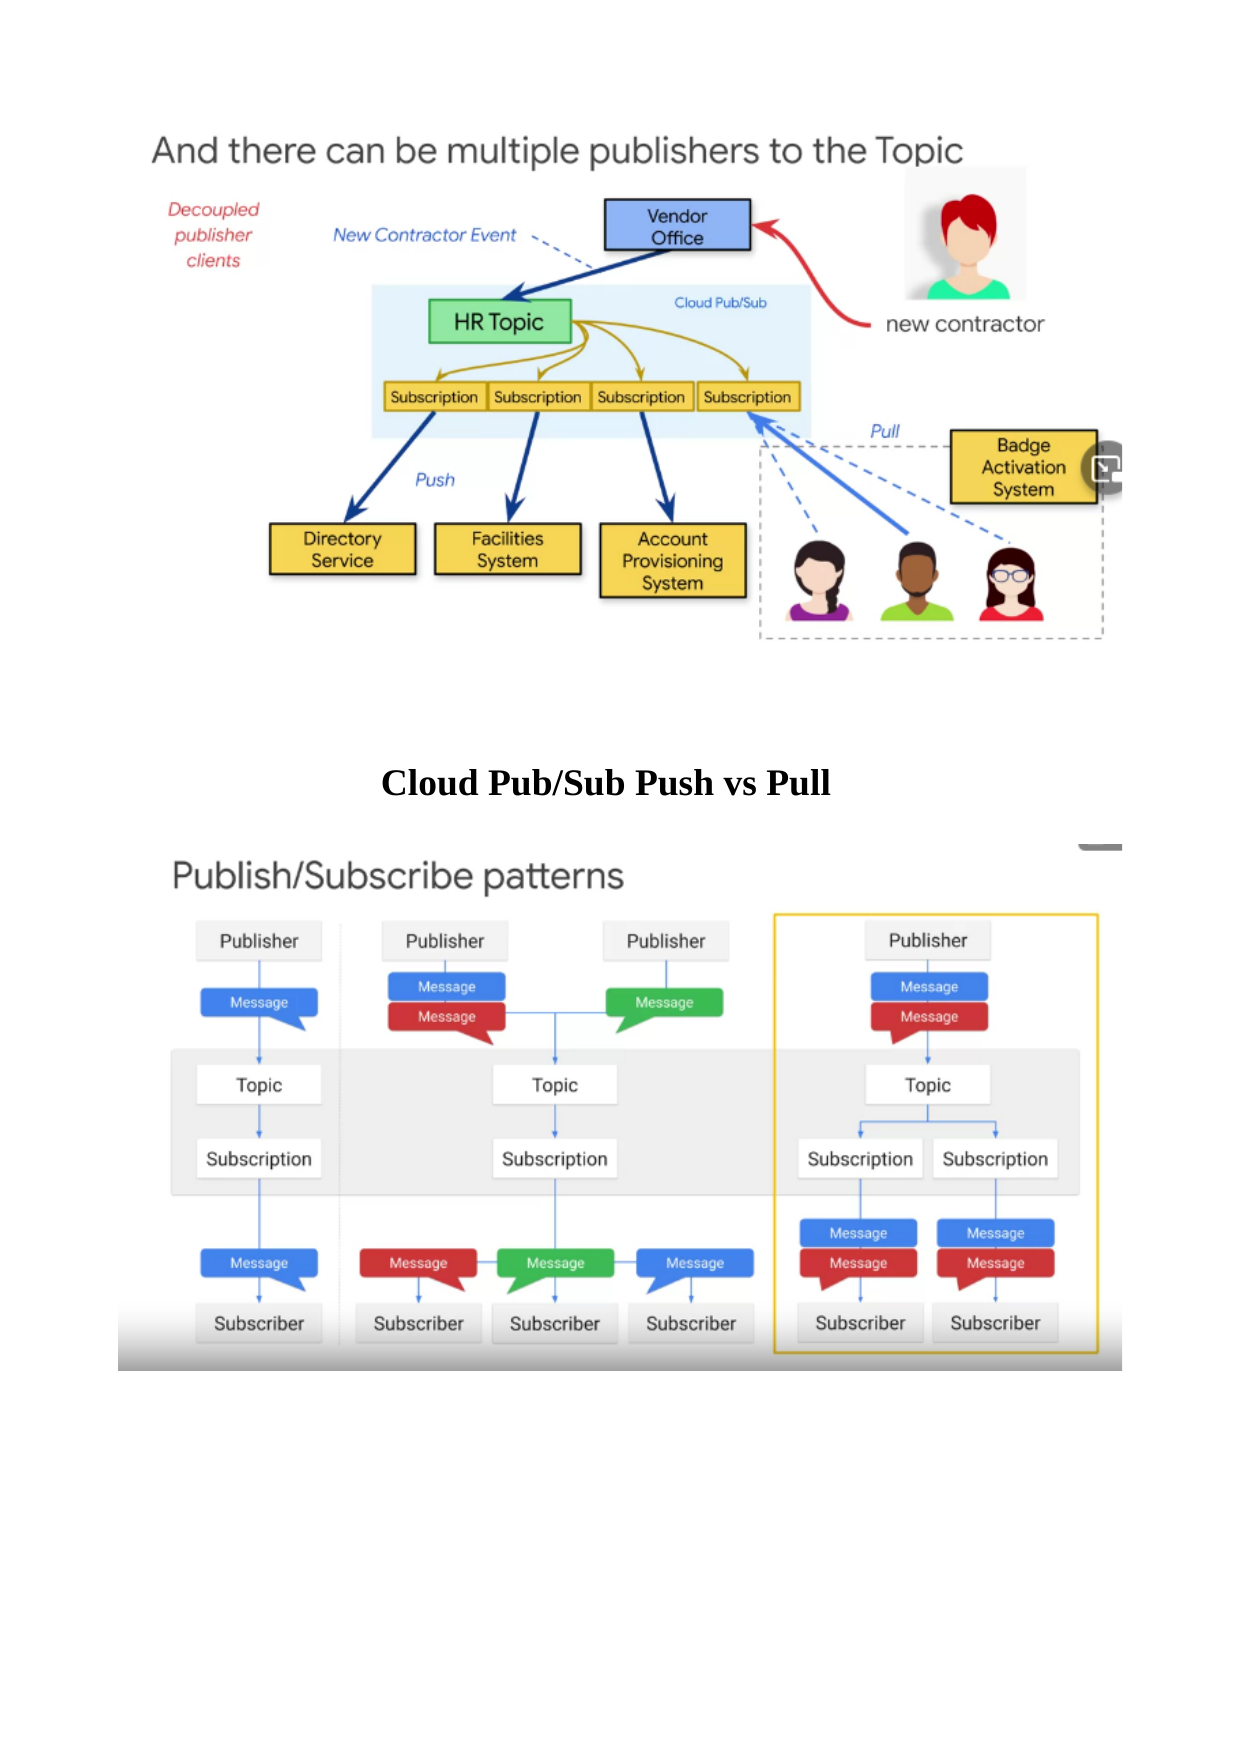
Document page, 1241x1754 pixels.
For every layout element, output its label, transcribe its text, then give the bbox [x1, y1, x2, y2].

picture [118, 844, 1123, 1371]
subtitle Cloud Pub/Sub Push vs Pull [118, 760, 1122, 803]
picture [118, 118, 1123, 649]
